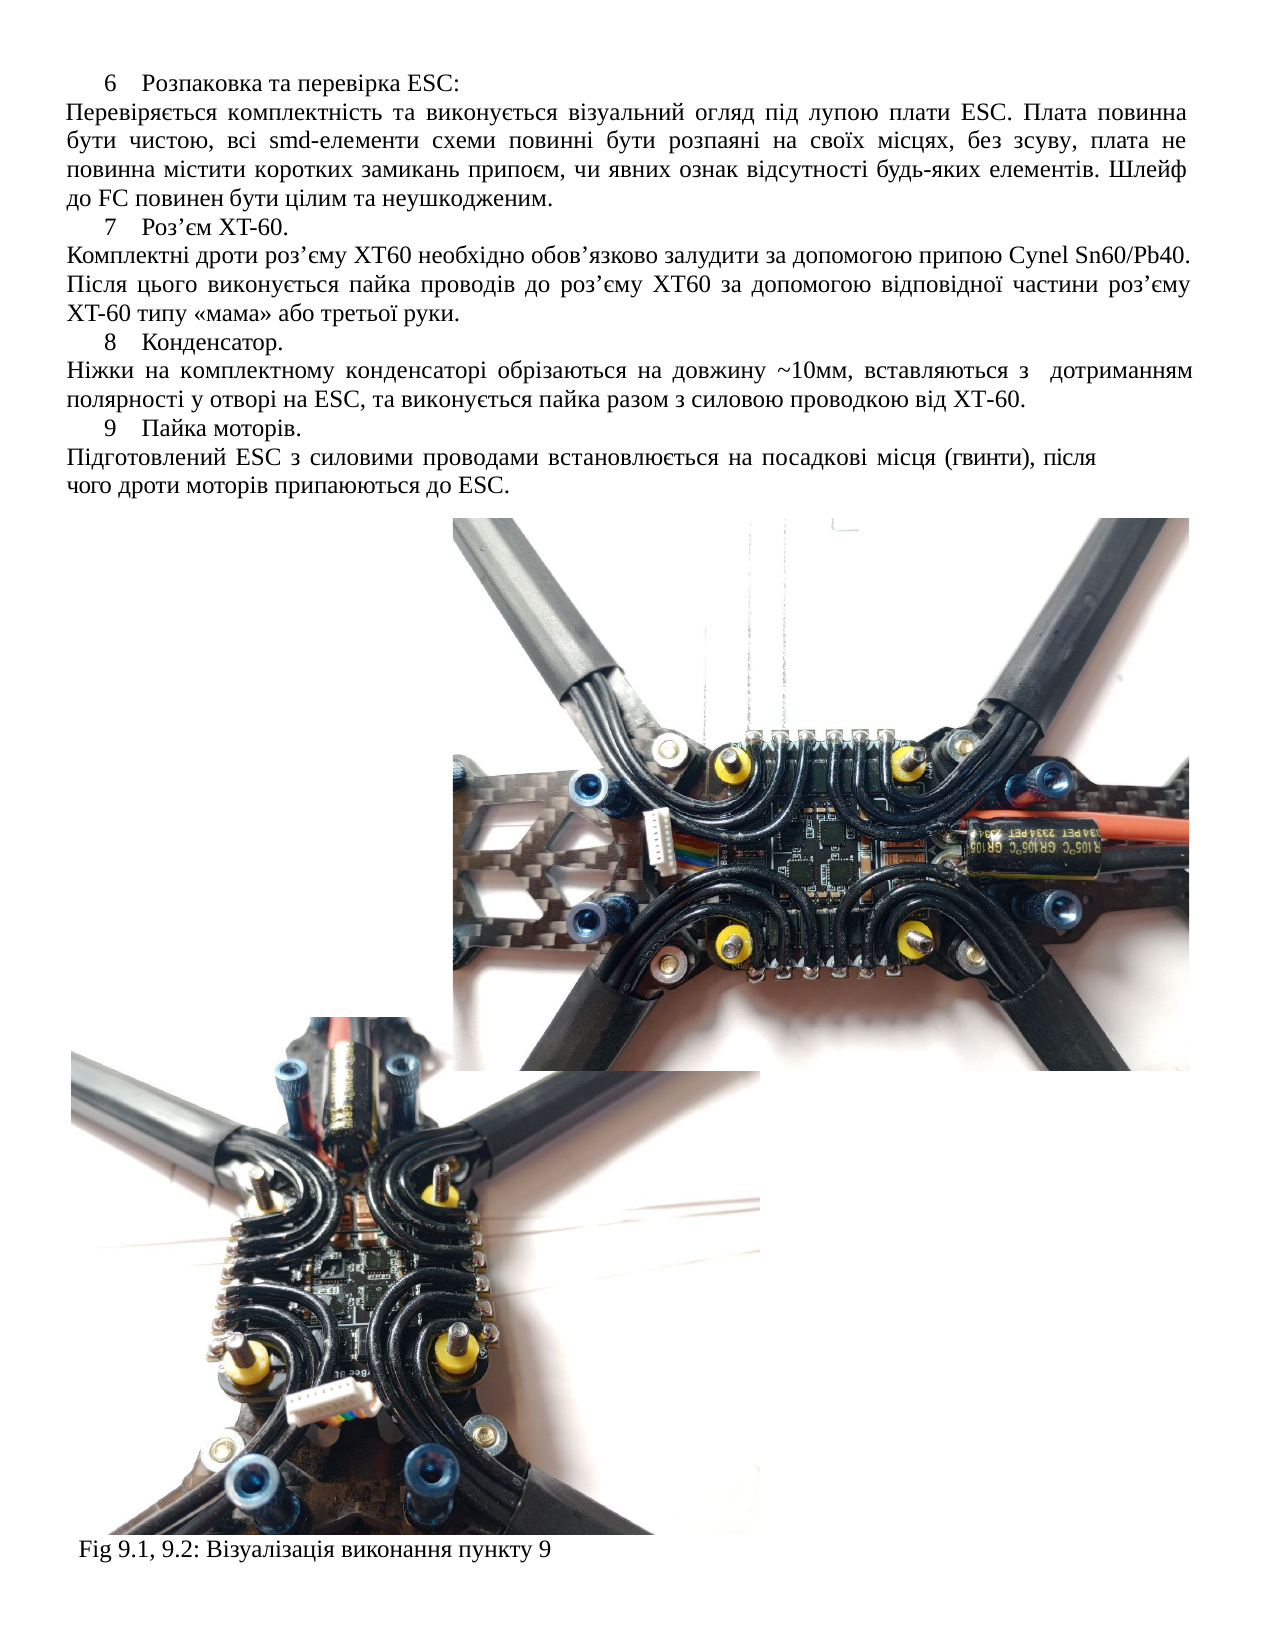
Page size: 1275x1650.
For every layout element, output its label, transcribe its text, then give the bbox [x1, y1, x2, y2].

list Комплектні дроти роз’єму XT60 необхідно обов’язково залудити за допомогою припою Cynel Sn60/Pb40. Після цього виконується пайка проводів до роз’єму XT60 за допомогою відповідної частини роз’єму XT-60 типу «мама» або третьої руки. [29, 241, 1191, 327]
list Роз’єм XT-60. [104, 212, 1191, 241]
picture [71, 518, 1190, 1535]
text Перевіряється комплектність та виконується візуальний огляд під лупою плати ESC. Плата повинна бути чистою, всі smd-елементи схеми повинні бути розпаяні на своїх місцях, без зсуву, плата не повинна містити коротких замикань припоєм, чи явних ознак відсутності будь-яких елементів. Шлейф до FC повинен бути цілим та неушкодженим. [65, 97, 1187, 212]
list Пайка моторів. [104, 413, 1191, 442]
text Fig 9.1, 9.2: Візуалізація виконання пункту 9 [78, 509, 1193, 1563]
list Розпаковка та перевірка ESC: [104, 68, 1191, 97]
list Ніжки на комплектному конденсаторі обрізаються на довжину ~10мм, вставляються з дотриманням полярності у отворі на ESC, та виконується пайка разом з силовою проводкою від XT-60. [66, 356, 1193, 413]
list Конденсатор. [104, 327, 1191, 356]
list Підготовлений ESC з силовими проводами встановлюється на посадкові місця (гвинти), після чого дроти моторів припаюються до ESC. [66, 442, 1096, 499]
